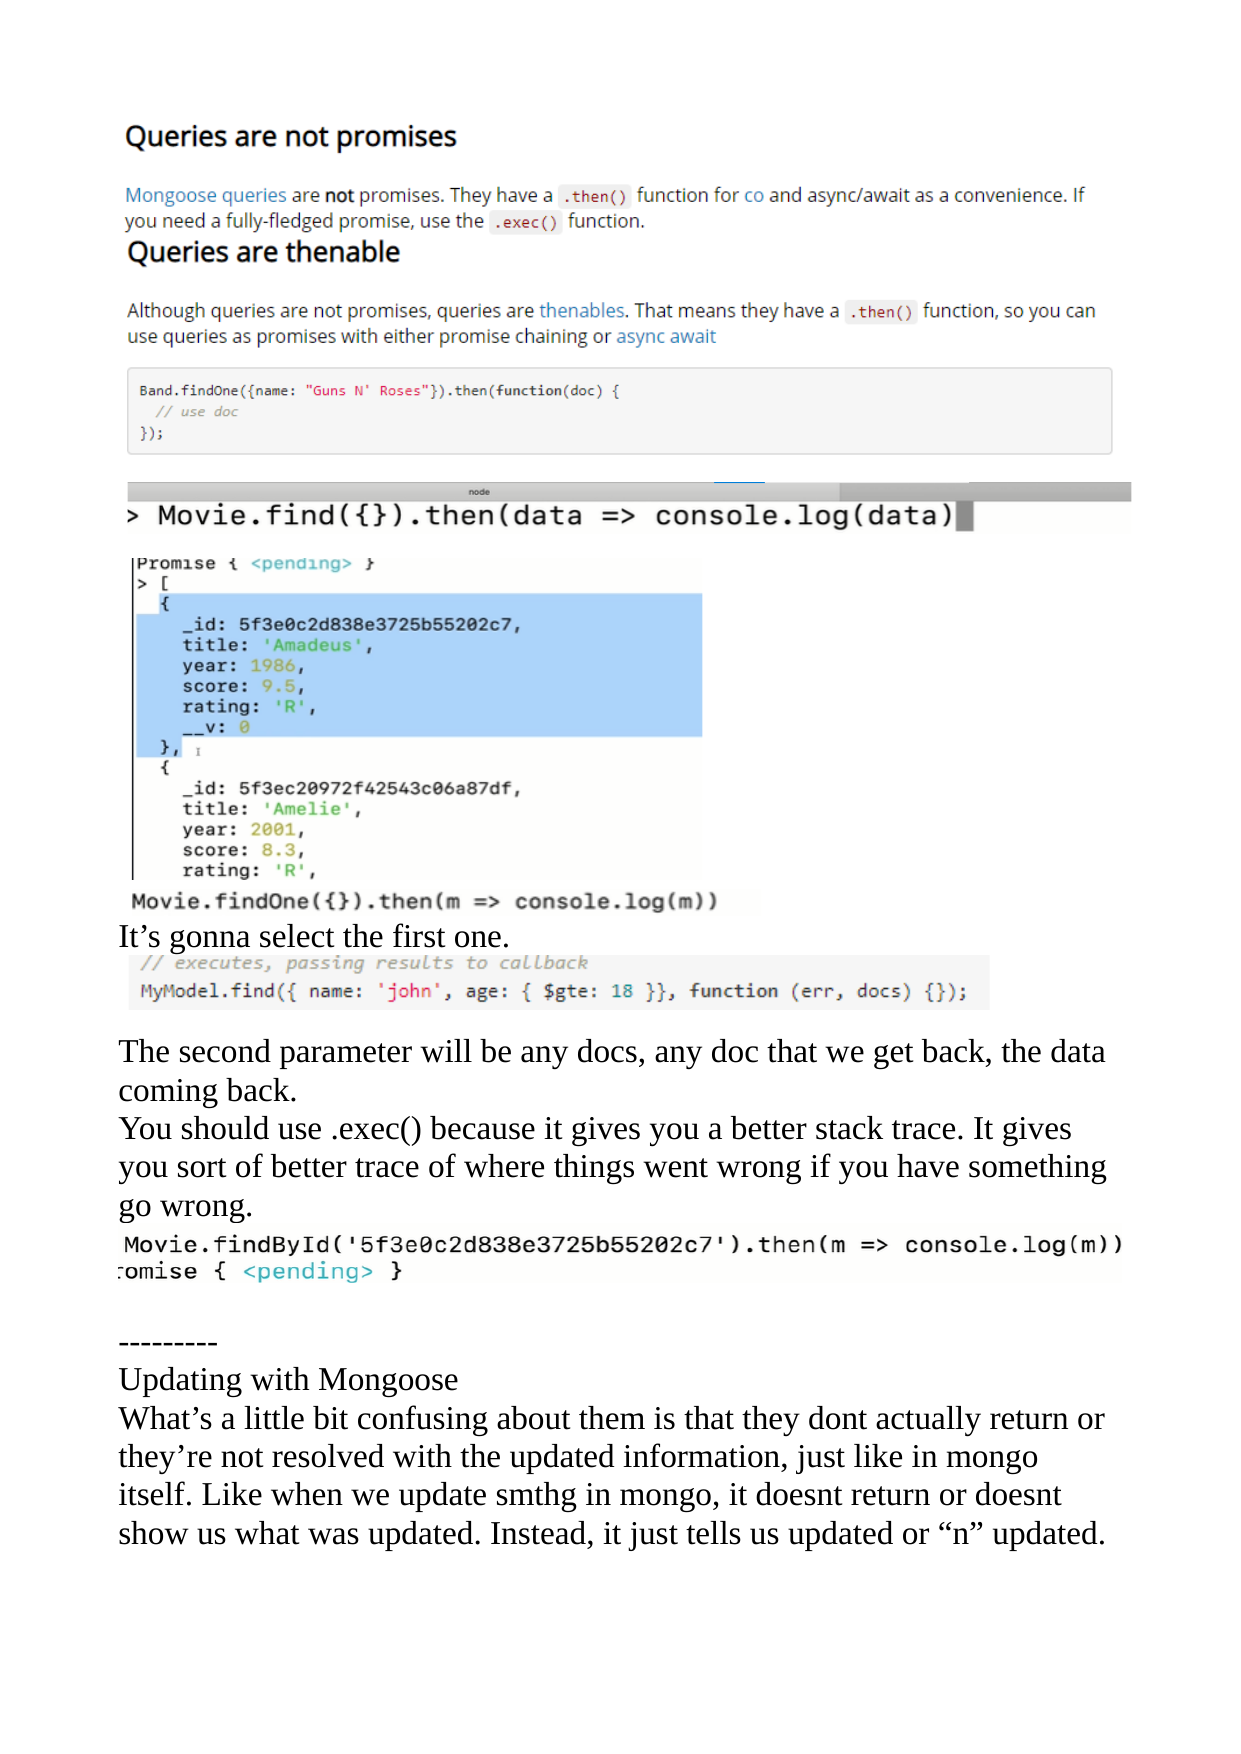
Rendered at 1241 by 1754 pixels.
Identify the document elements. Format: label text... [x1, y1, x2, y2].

text The second parameter will be any docs, any doc that we get back, the data coming back. [118, 1032, 1122, 1108]
text What’s a little bit confusing about them is that they dont actually return or they’re not resolved with the updated information, just like in mongo itself. Like when we update smthg in mongo, it doesnt return or doesnt show us what was updated. Instead, it just tells us updated or “n” updated. [118, 1398, 1122, 1551]
text It’s gonna select the first one. [118, 917, 1122, 955]
picture [127, 482, 1132, 534]
picture [131, 889, 762, 916]
picture [131, 558, 703, 880]
text Updating with Mongoose [118, 1360, 1122, 1398]
text --------- [118, 1321, 1122, 1360]
text You should use .exec() because it gives you a better stack trace. It gives you sort of better trace of where things went wrong if you have something go wrong. [118, 1108, 1122, 1223]
picture [118, 1223, 1123, 1283]
picture [128, 955, 990, 1010]
picture [118, 118, 1123, 457]
